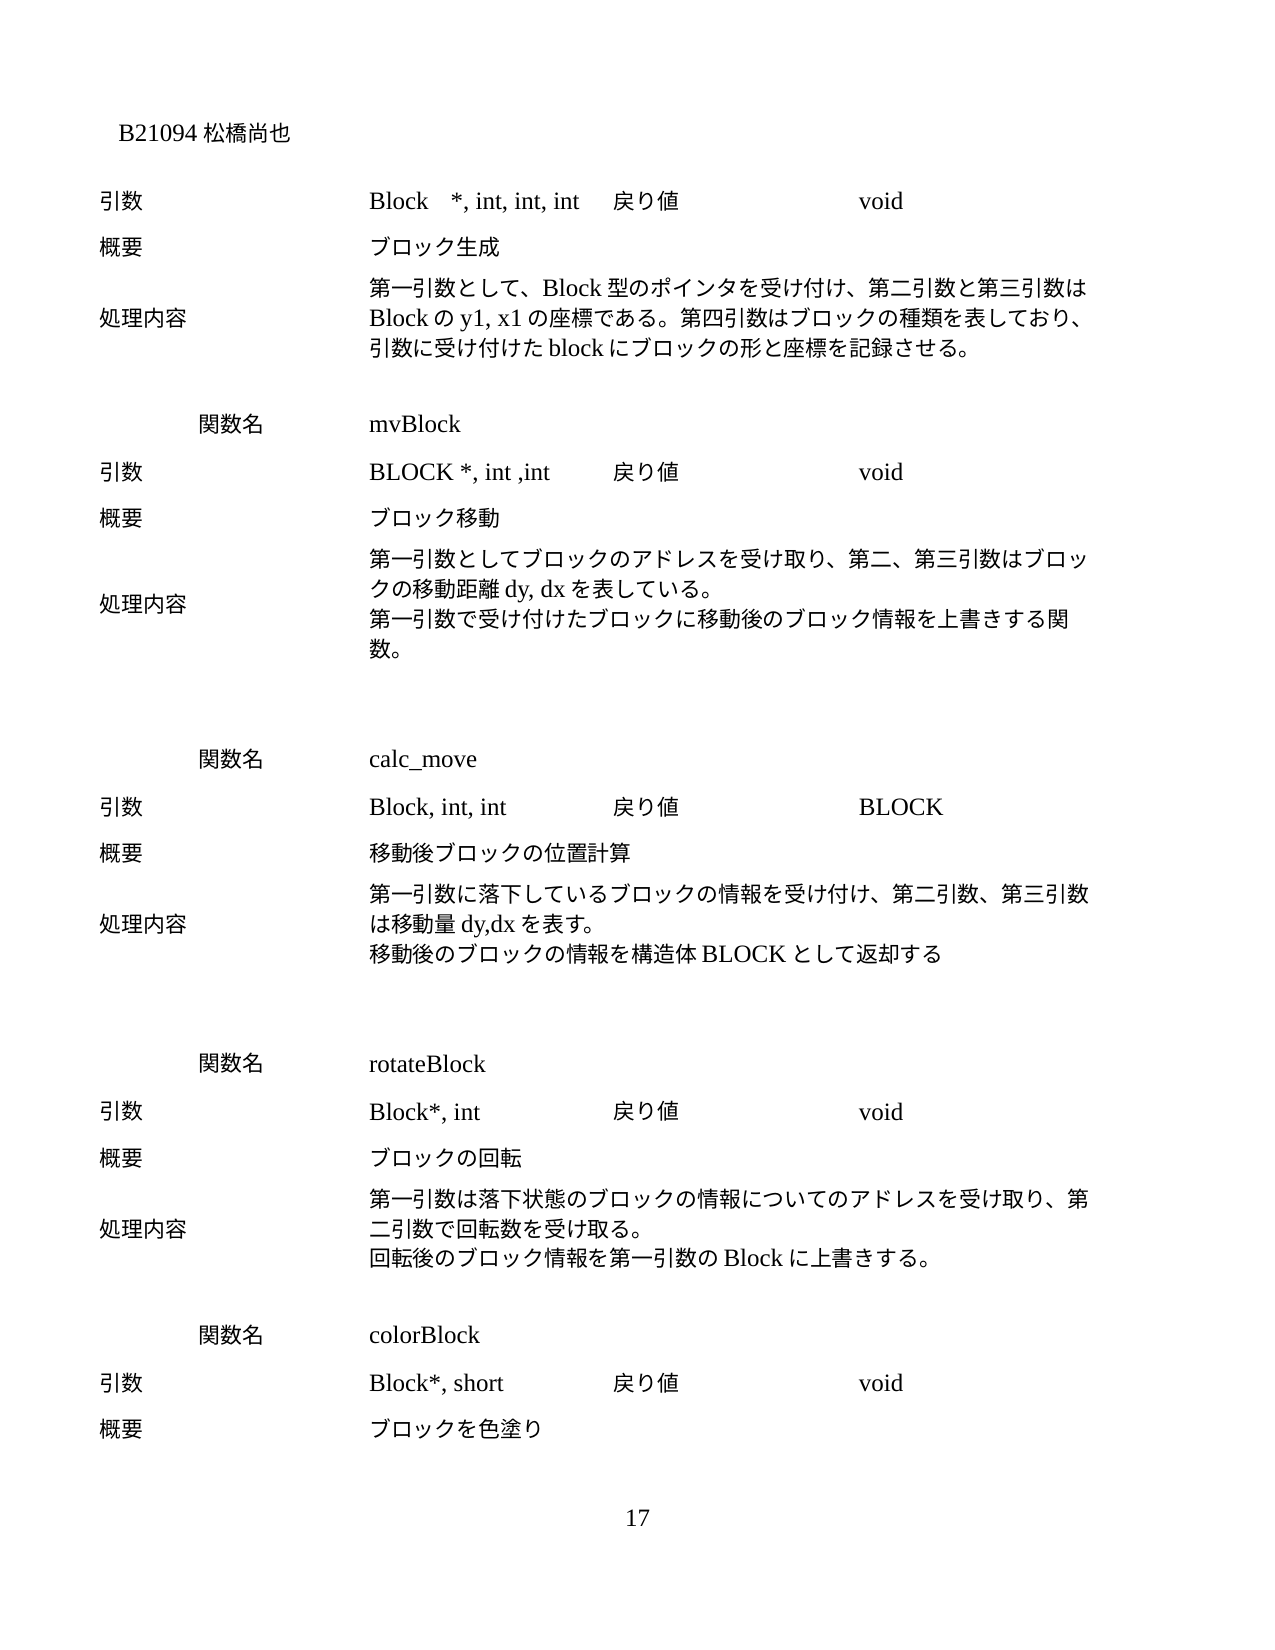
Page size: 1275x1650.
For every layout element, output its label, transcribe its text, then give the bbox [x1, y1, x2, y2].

table_cell void [856, 1359, 1106, 1406]
table_cell ブロック移動 [366, 495, 1106, 542]
table_cell 戻り値 [610, 783, 856, 830]
table_cell Block, int, int [366, 783, 610, 830]
table_cell 引数 [96, 1088, 366, 1134]
table_cell void [856, 449, 1106, 495]
table_cell BLOCK [856, 783, 1106, 830]
table_cell 戻り値 [610, 178, 856, 224]
table_cell 第一引数は落下状態のブロックの情報についてのアドレスを受け取り、第二引数で回転数を受け取る。 回転後のブロック情報を第一引数のBlockに上書きする。 [366, 1181, 1106, 1276]
table_cell Block*, short [366, 1359, 610, 1406]
table_cell ブロックの回転 [366, 1135, 1106, 1181]
table_cell 概要 [96, 495, 366, 542]
table_cell 処理内容 [96, 1181, 366, 1276]
table_cell Block *, int, int, int [366, 178, 610, 224]
table_cell 概要 [96, 224, 366, 270]
table_header 関数名 [96, 399, 366, 449]
table_cell ブロック生成 [366, 224, 1106, 270]
table_cell 処理内容 [96, 542, 366, 667]
table_cell 戻り値 [610, 449, 856, 495]
table_cell Block*, int [366, 1088, 610, 1134]
table_header 関数名 [96, 1039, 366, 1088]
table_cell 概要 [96, 830, 366, 876]
table_header mvBlock [366, 399, 1106, 449]
table_cell BLOCK *, int ,int [366, 449, 610, 495]
table_cell void [856, 178, 1106, 224]
table_header 関数名 [96, 734, 366, 783]
table_cell 引数 [96, 178, 366, 224]
table_header colorBlock [366, 1310, 1106, 1359]
table_cell 戻り値 [610, 1359, 856, 1406]
table_header calc_move [366, 734, 1106, 783]
table_cell 引数 [96, 449, 366, 495]
table_header rotateBlock [366, 1039, 1106, 1088]
table_cell 処理内容 [96, 876, 366, 971]
table_cell 移動後ブロックの位置計算 [366, 830, 1106, 876]
table_cell 第一引数として、Block型のポインタを受け付け、第二引数と第三引数はBlockのy1, x1の座標である。第四引数はブロックの種類を表しており、 引数に受け付けたblockにブロックの形と座標を記録させる。 [366, 270, 1106, 366]
table_cell ブロックを色塗り [366, 1406, 1106, 1452]
table_cell 概要 [96, 1135, 366, 1181]
table_cell void [856, 1088, 1106, 1134]
table_header 関数名 [96, 1310, 366, 1359]
table_cell 第一引数としてブロックのアドレスを受け取り、第二、第三引数はブロックの移動距離dy, dxを表している。 第一引数で受け付けたブロックに移動後のブロック情報を上書きする関数。 [366, 542, 1106, 667]
table_cell 引数 [96, 1359, 366, 1406]
table_cell 戻り値 [610, 1088, 856, 1134]
table_cell 第一引数に落下しているブロックの情報を受け付け、第二引数、第三引数は移動量dy,dxを表す。 移動後のブロックの情報を構造体BLOCKとして返却する [366, 876, 1106, 971]
table_cell 概要 [96, 1406, 366, 1452]
table_cell 処理内容 [96, 270, 366, 366]
table_cell 引数 [96, 783, 366, 830]
